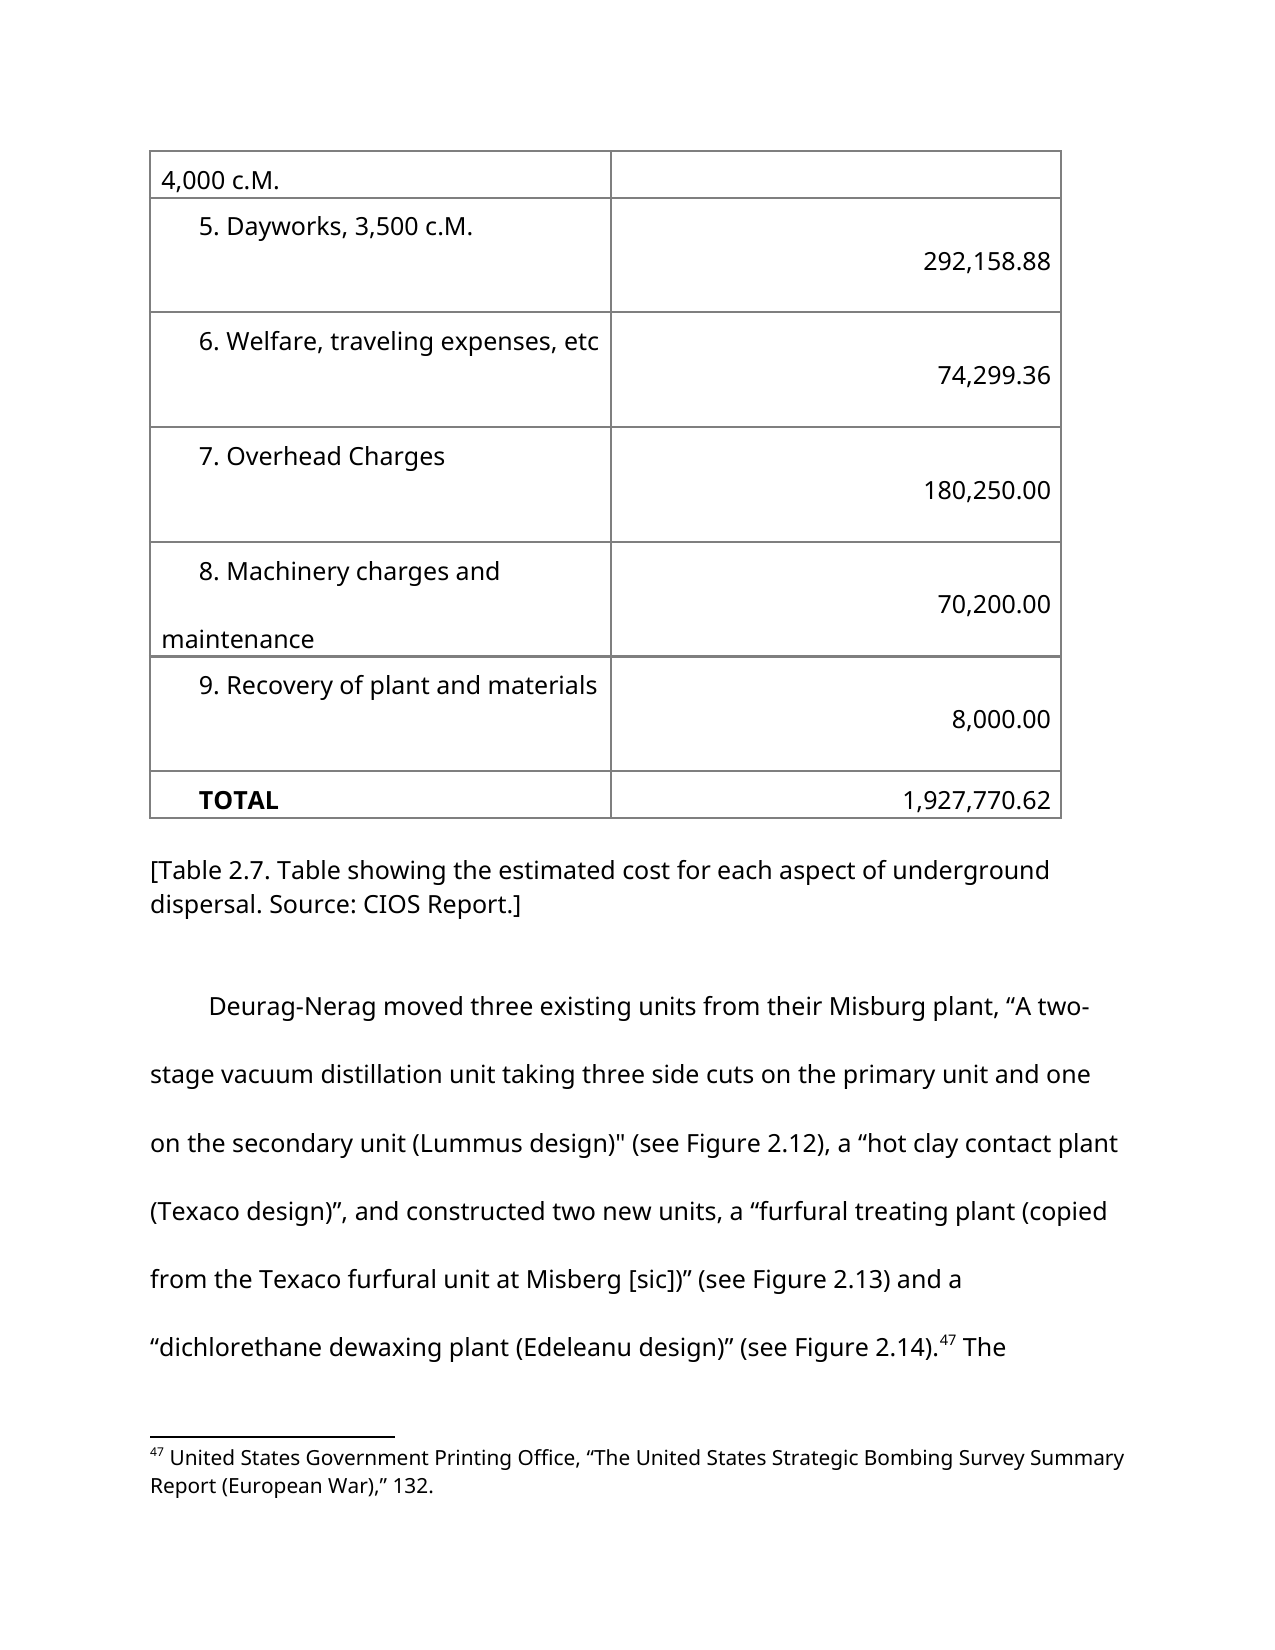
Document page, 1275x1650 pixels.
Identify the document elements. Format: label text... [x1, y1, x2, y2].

table_cell 292,158.88 [612, 199, 1060, 311]
table_cell 74,299.36 [612, 313, 1060, 426]
table_cell [612, 152, 1060, 197]
table_cell 4,000 c.M. [151, 152, 610, 197]
text [Table 2.7. Table showing the estimated cost for each aspect of underground dispersal. Source: CIOS Report.] [150, 853, 1125, 921]
table_cell 6. Welfare, traveling expenses, etc [151, 313, 610, 426]
table_cell 8,000.00 [612, 658, 1060, 770]
table_cell 5. Dayworks, 3,500 c.M. [151, 199, 610, 311]
text Deurag-Nerag moved three existing units from their Misburg plant, “A two-stage vacuum distillation unit taking three side cuts on the primary unit and one on the secondary unit (Lummus design)" (see Figure 2.12), a “hot clay contact plant (Texaco design)”, and constructed two new units, a “furfural treating plant (copied from the Texaco furfural unit at Misberg [sic])” (see Figure 2.13) and a “dichlorethane dewaxing plant (Edeleanu design)” (see Figure 2.14). The underground space was meant to be permanent and was calculated and constructed to fit the machinery, rather than the machinery adapted to the space, as seen in Figure 2.15 where the sides and ceiling of the tunnel are within a few feet of the machinery, a dewaxing unit filter. Gasoline or other fuels were not produced in this plant because of the fire hazard potential with accumulation of fumes in an underground confined space. Two boilers were to be used in the system on the inside, but one was constructed outside while they were being built (see Figure 2.16). Plans were to construct a second one on the inside in a permanent location, then move the first to permanent inside housing once the second boiler took over. Each boiler could produce 500 pounds per square inch, but only needed to supply 330 pounds per square inch, and could burn crude oil, gas from the Rhur or asphalte (although using this last fuel was untested). [150, 989, 1125, 1364]
table_cell 70,200.00 [612, 543, 1060, 655]
table_cell 1,927,770.62 [612, 772, 1060, 817]
table_cell 7. Overhead Charges [151, 428, 610, 541]
table_cell 8. Machinery charges and maintenance [151, 543, 610, 655]
table_cell 180,250.00 [612, 428, 1060, 541]
table_cell TOTAL [151, 772, 610, 817]
table_cell 9. Recovery of plant and materials [151, 658, 610, 770]
text United States Government Printing Office, “The United States Strategic Bombing Survey Summary Report (European War),” 132. [150, 1443, 1125, 1500]
